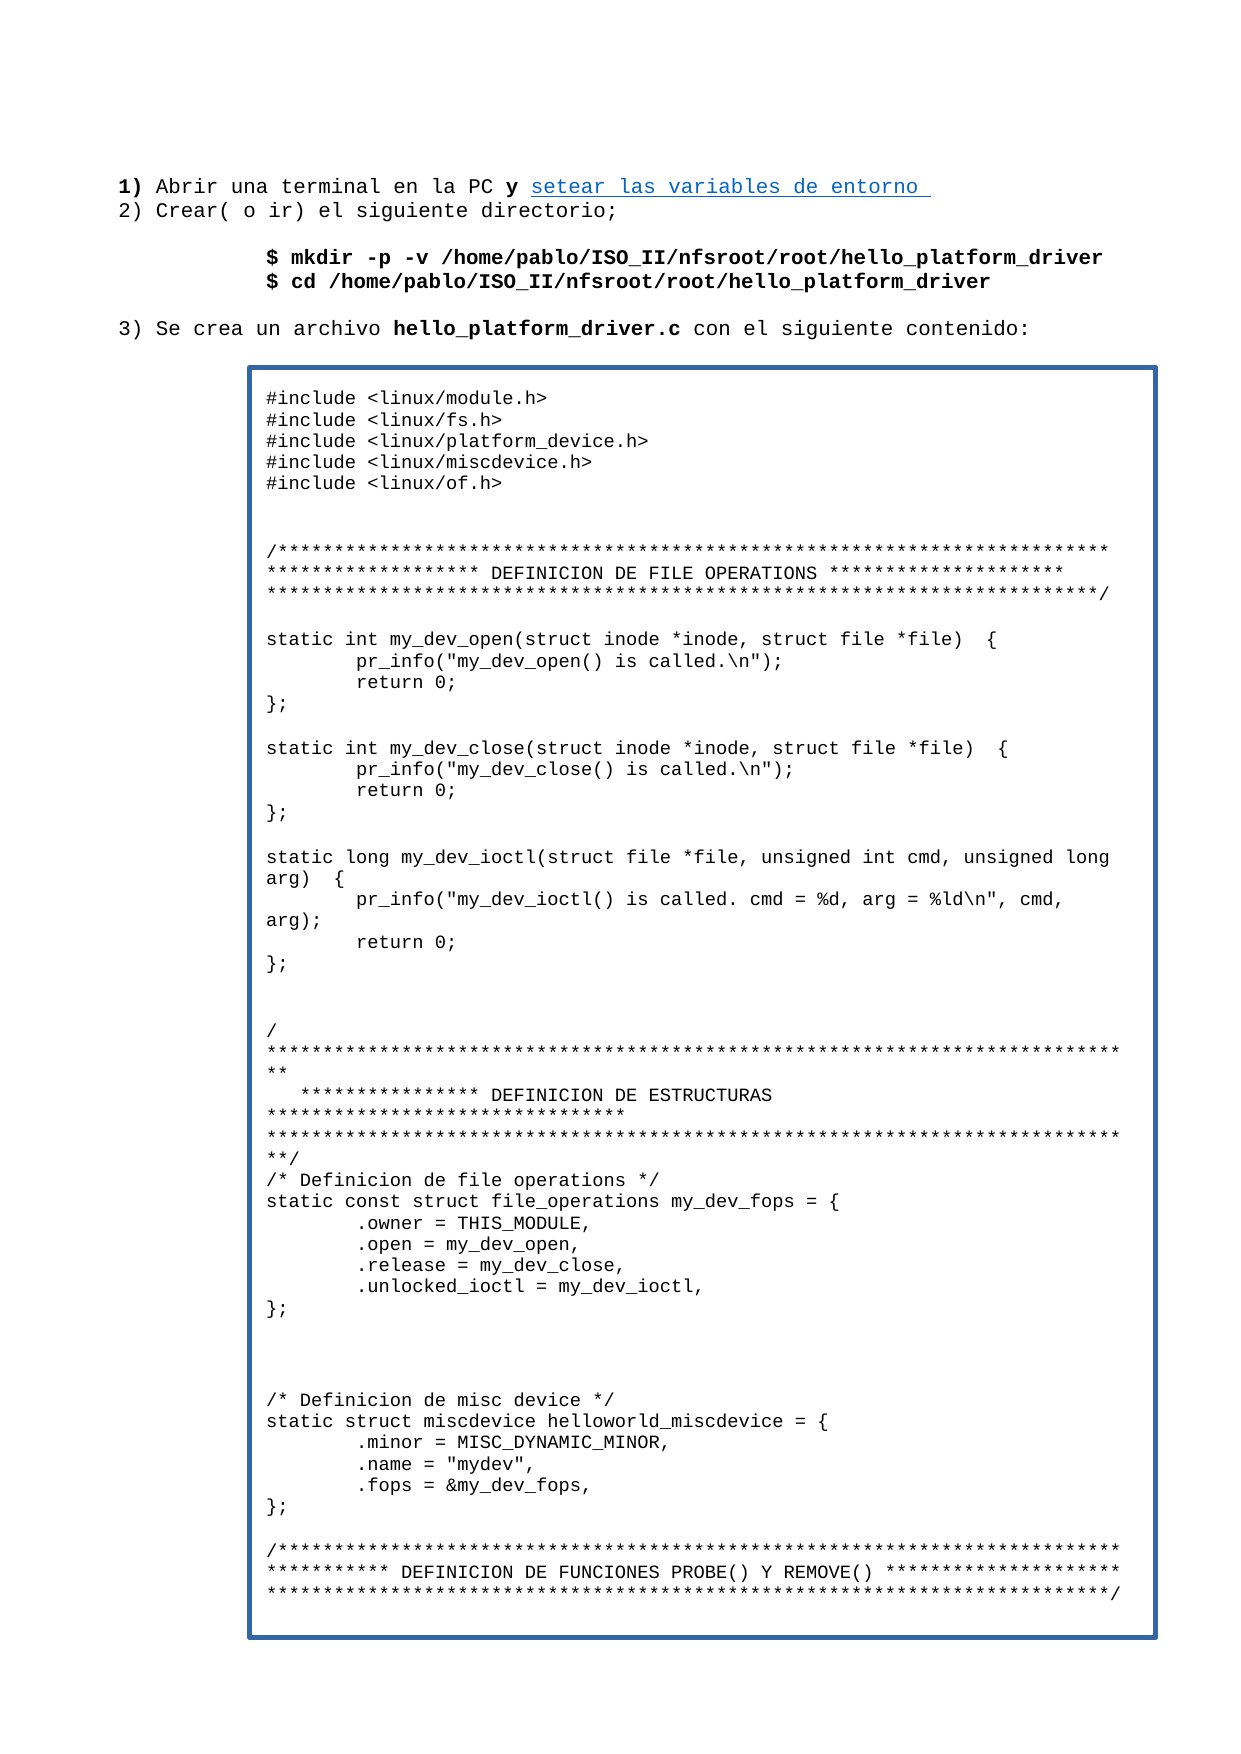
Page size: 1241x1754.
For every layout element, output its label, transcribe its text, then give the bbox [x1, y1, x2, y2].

text #include <linux/platform_device.h> [266, 432, 1122, 453]
text #include <linux/module.h> [266, 389, 1122, 410]
text **************** DEFINICION DE ESTRUCTURAS ******************************** [266, 1086, 1122, 1128]
text static long my_dev_ioctl(struct file *file, unsigned int cmd, unsigned long arg) { [266, 847, 1122, 890]
text .owner = THIS_MODULE, [266, 1213, 1122, 1235]
text .fops = &my_dev_fops, [266, 1476, 1122, 1497]
text }; [266, 802, 1122, 824]
text #include <linux/fs.h> [266, 410, 1122, 432]
text ******************************************************************************/ [266, 1128, 1122, 1171]
text return 0; [266, 781, 1122, 802]
text static int my_dev_close(struct inode *inode, struct file *file) { [266, 739, 1122, 760]
text *********** DEFINICION DE FUNCIONES PROBE() Y REMOVE() ********************* [266, 1563, 1122, 1584]
text /*************************************************************************** [266, 1542, 1122, 1563]
text 1) Abrir una terminal en la PC y setear las variables de entorno [118, 176, 1122, 200]
text }; [266, 1298, 1122, 1320]
text static int my_dev_open(struct inode *inode, struct file *file) { [266, 630, 1122, 651]
text ***************************************************************************/ [266, 1584, 1122, 1606]
text pr_info("my_dev_close() is called.\n"); [266, 760, 1122, 781]
text .open = my_dev_open, [266, 1235, 1122, 1256]
text pr_info("my_dev_open() is called.\n"); [266, 651, 1122, 673]
text static const struct file_operations my_dev_fops = { [266, 1192, 1122, 1213]
text static struct miscdevice helloworld_miscdevice = { [266, 1412, 1122, 1433]
text return 0; [266, 673, 1122, 694]
text return 0; [266, 932, 1122, 954]
text 2) Crear( o ir) el siguiente directorio; [118, 200, 1122, 224]
text /* Definicion de file operations */ [266, 1171, 1122, 1192]
text #include <linux/of.h> [266, 474, 1122, 495]
text /****************************************************************************** [266, 1022, 1122, 1086]
text .release = my_dev_close, [266, 1256, 1122, 1277]
text 3) Se crea un archivo hello_platform_driver.c con el siguiente contenido: [118, 318, 1122, 342]
text ******************* DEFINICION DE FILE OPERATIONS ********************* [266, 564, 1122, 585]
text /* Definicion de misc device */ [266, 1391, 1122, 1412]
text /************************************************************************** [266, 543, 1122, 564]
text **************************************************************************/ [266, 585, 1122, 606]
text .minor = MISC_DYNAMIC_MINOR, [266, 1433, 1122, 1454]
text }; [266, 954, 1122, 975]
text $ cd /home/pablo/ISO_II/nfsroot/root/hello_platform_driver [266, 271, 1122, 294]
text }; [266, 1497, 1122, 1518]
text }; [266, 694, 1122, 715]
text $ mkdir -p -v /home/pablo/ISO_II/nfsroot/root/hello_platform_driver [266, 247, 1122, 271]
text pr_info("my_dev_ioctl() is called. cmd = %d, arg = %ld\n", cmd, arg); [266, 890, 1122, 932]
text #include <linux/miscdevice.h> [266, 453, 1122, 474]
text .name = "mydev", [266, 1454, 1122, 1476]
text .unlocked_ioctl = my_dev_ioctl, [266, 1277, 1122, 1298]
